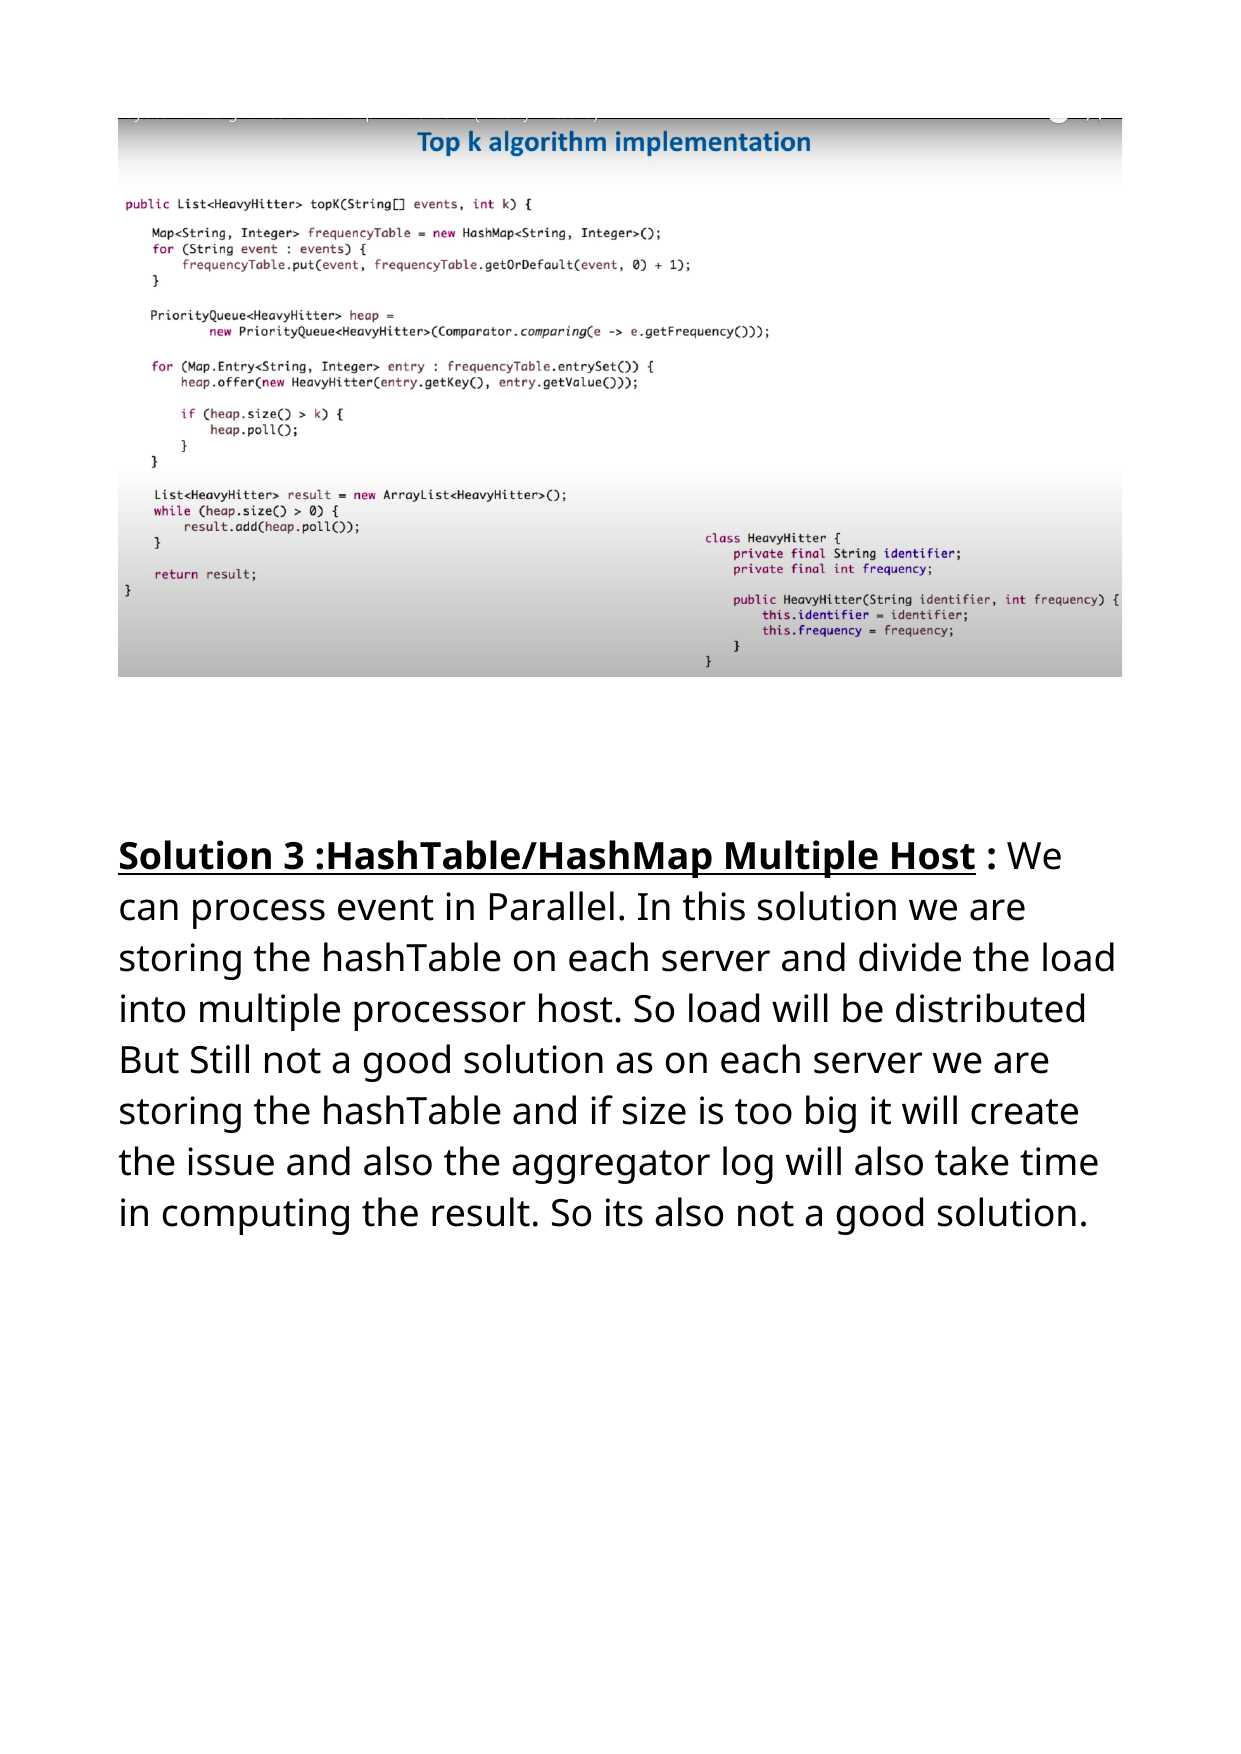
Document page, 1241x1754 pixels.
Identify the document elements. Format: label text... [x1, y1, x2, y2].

picture [118, 118, 1123, 677]
text Solution 3 :HashTable/HashMap Multiple Host : We can process event in Parallel. In this solution we are storing the hashTable on each server and divide the load into multiple processor host. So load will be distributed But Still not a good solution as on each server we are storing the hashTable and if size is too big it will create the issue and also the aggregator log will also take time in computing the result. So its also not a good solution. [118, 829, 1122, 1238]
